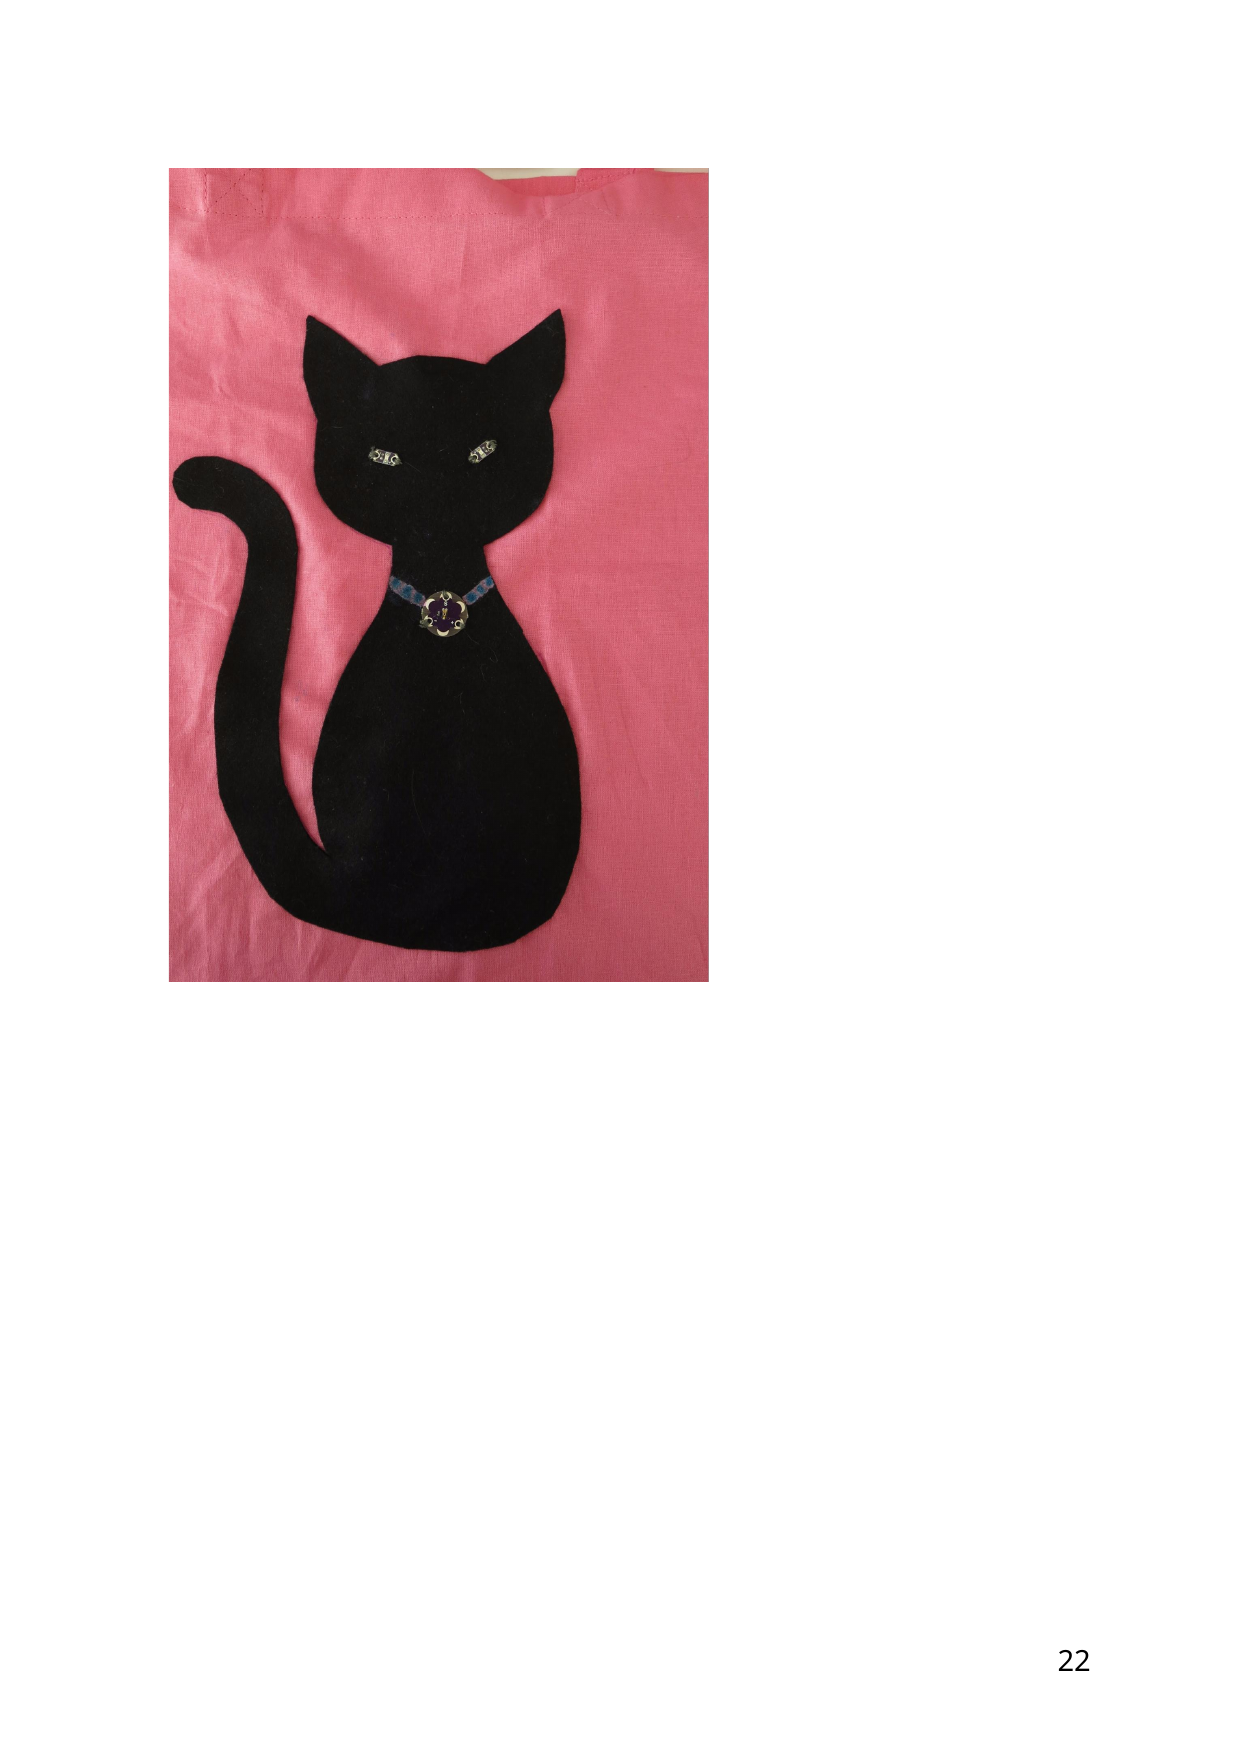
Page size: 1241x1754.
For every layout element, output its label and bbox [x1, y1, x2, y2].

picture [168, 168, 709, 982]
